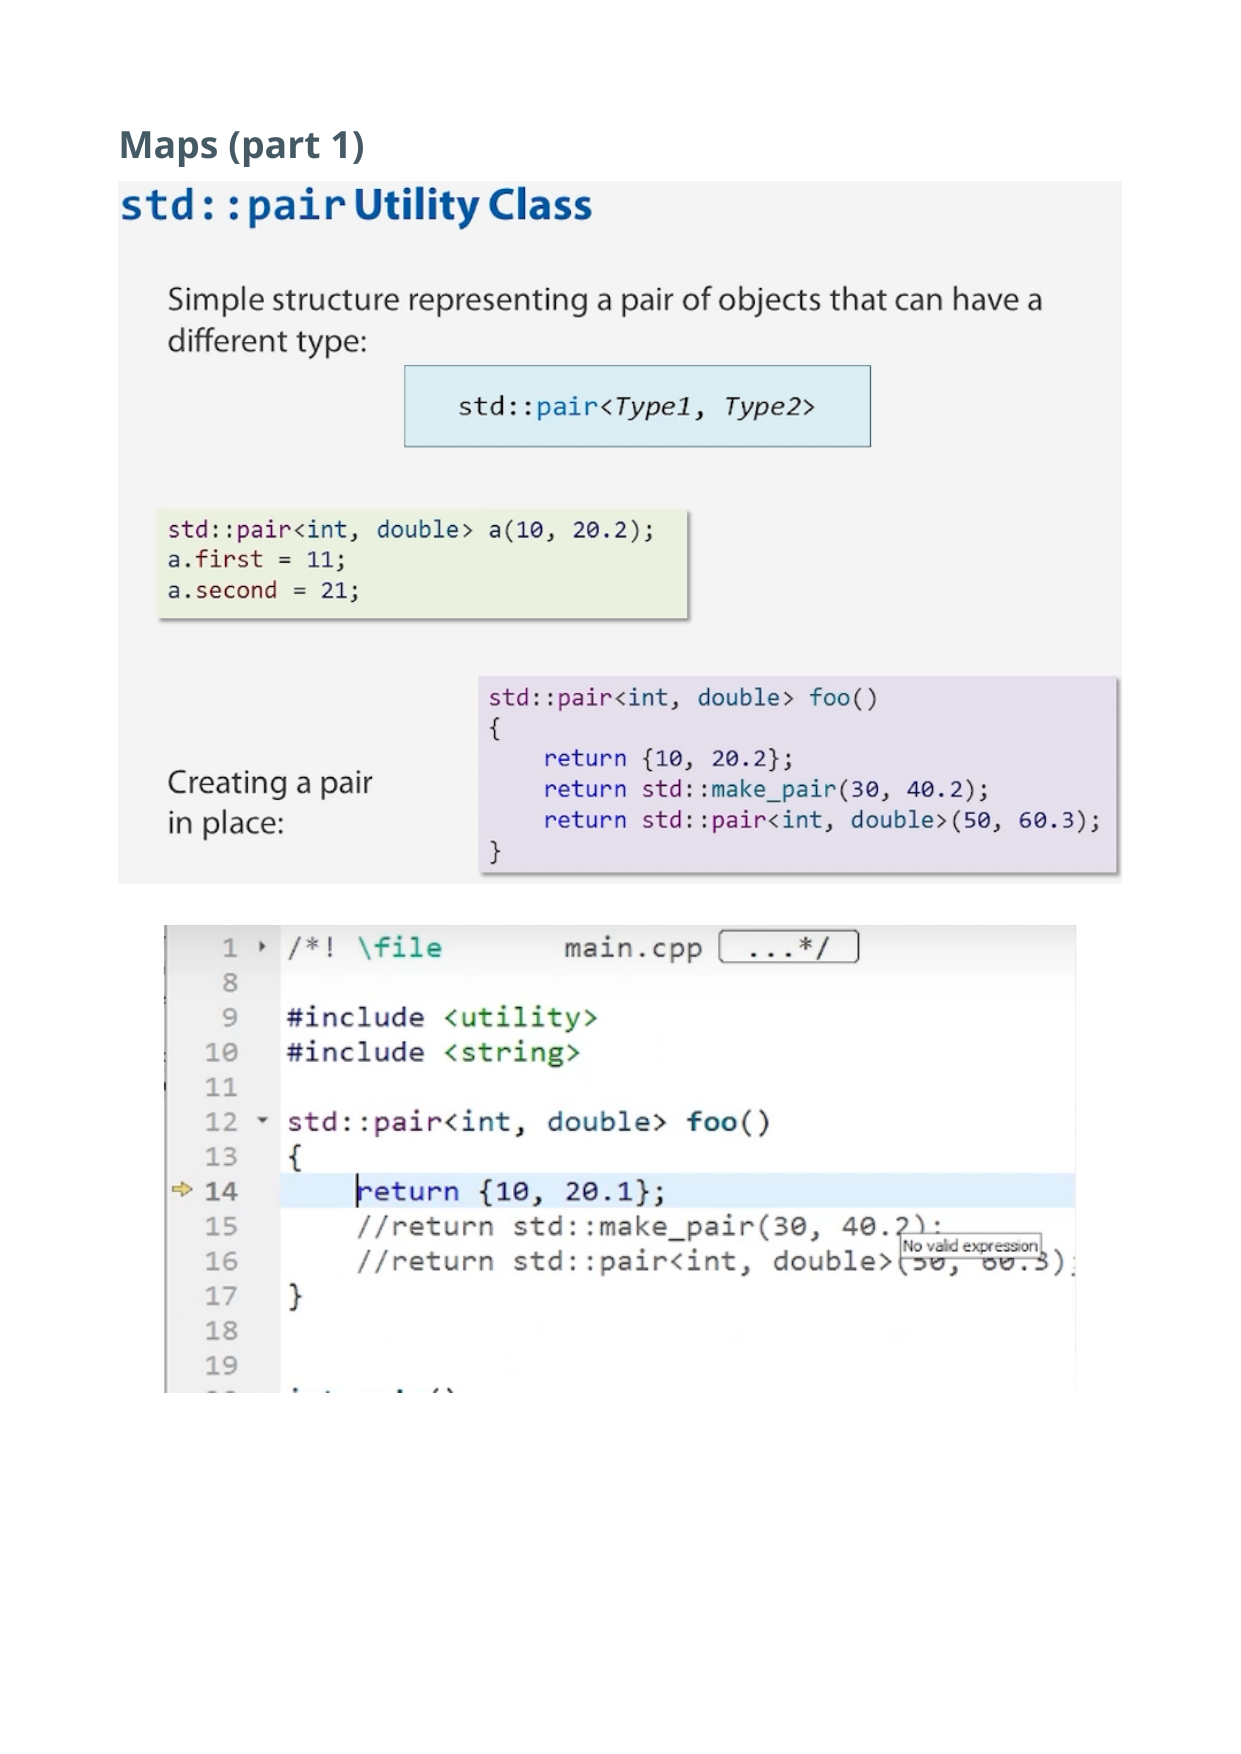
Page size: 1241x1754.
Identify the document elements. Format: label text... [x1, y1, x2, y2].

subtitle Maps (part 1) [118, 118, 1122, 169]
picture [118, 181, 1123, 884]
picture [163, 925, 1077, 1393]
